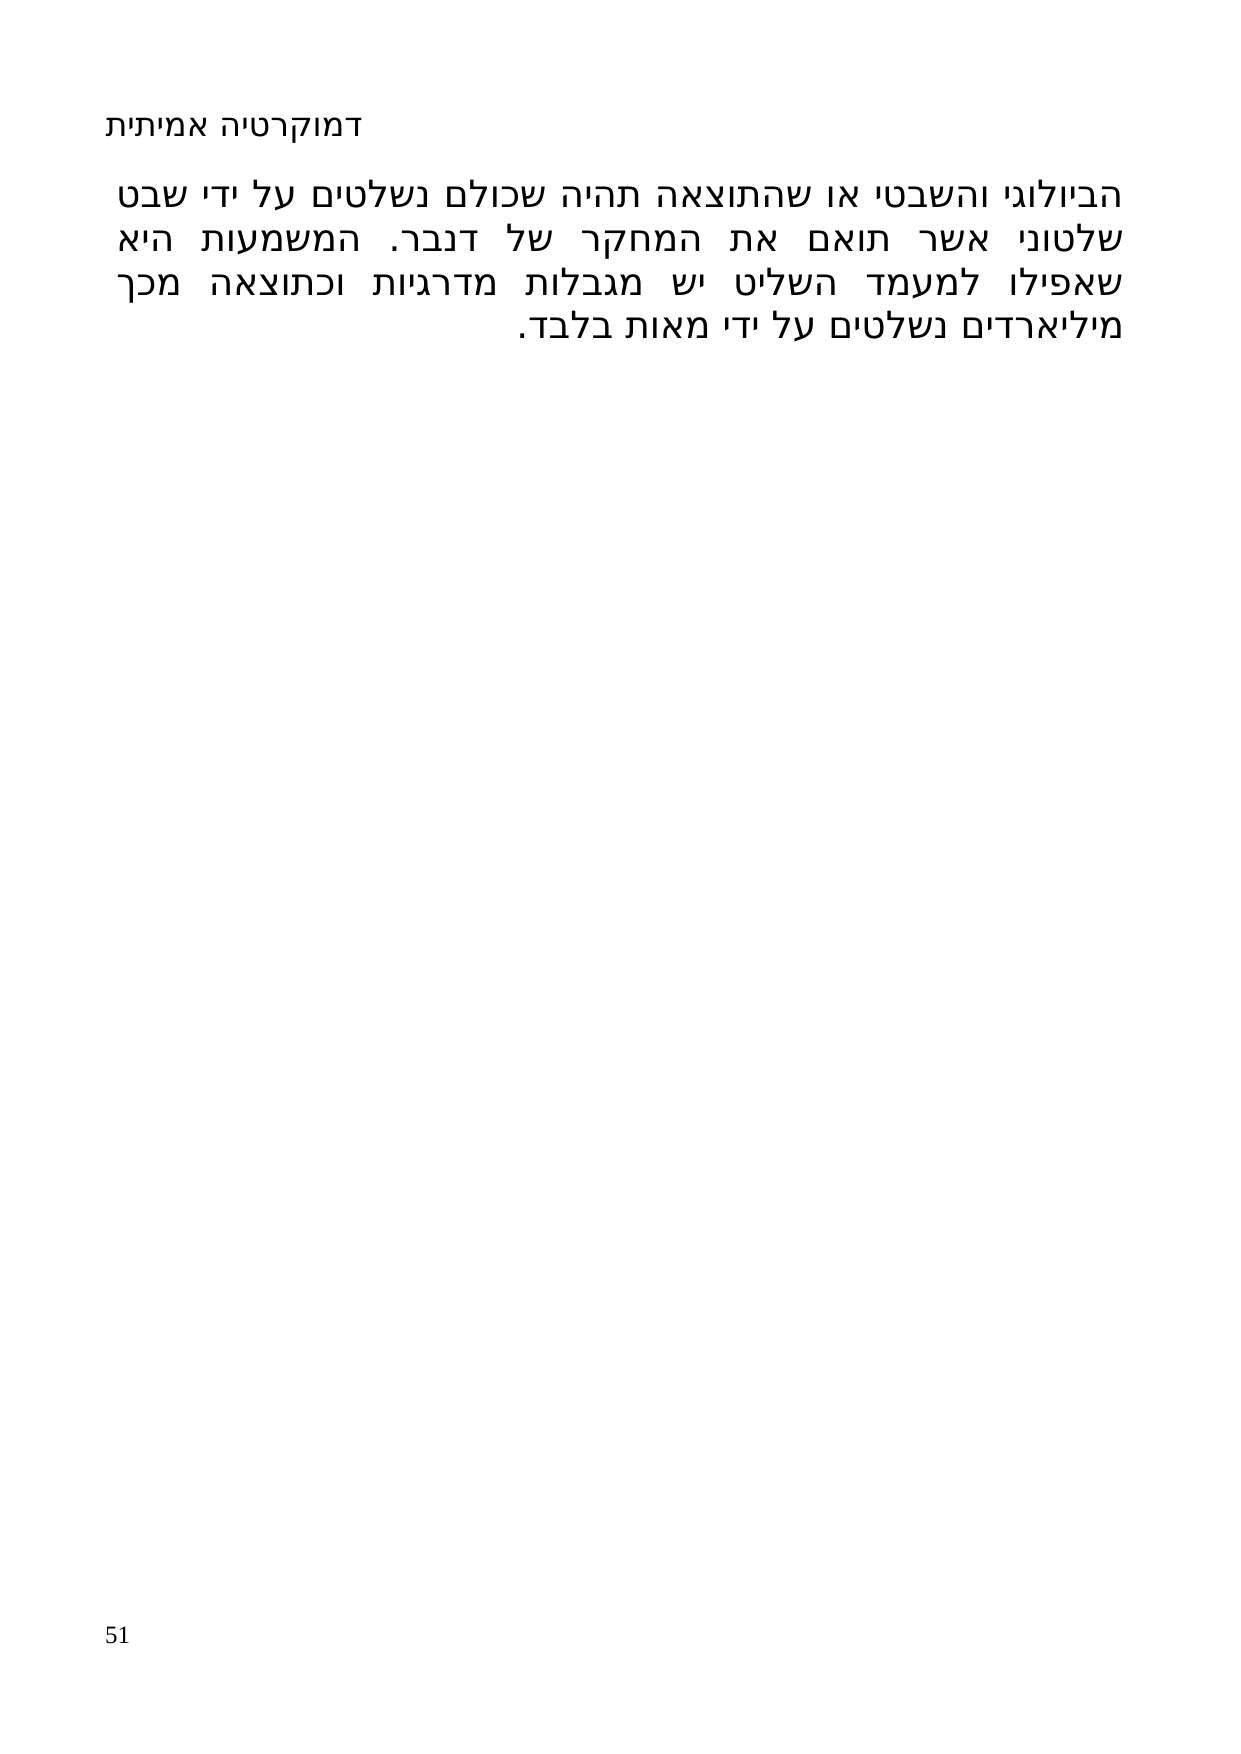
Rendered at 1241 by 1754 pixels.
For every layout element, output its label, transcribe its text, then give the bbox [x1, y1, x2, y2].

text הביולוגי והשבטי או שהתוצאה תהיה שכולם נשלטים על ידי שבט שלטוני אשר תואם את המחקר של דנבר. המשמעות היא שאפילו למעמד השליט יש מגבלות מדרגיות וכתוצאה מכך מיליארדים נשלטים על ידי מאות בלבד. [116, 172, 1124, 347]
